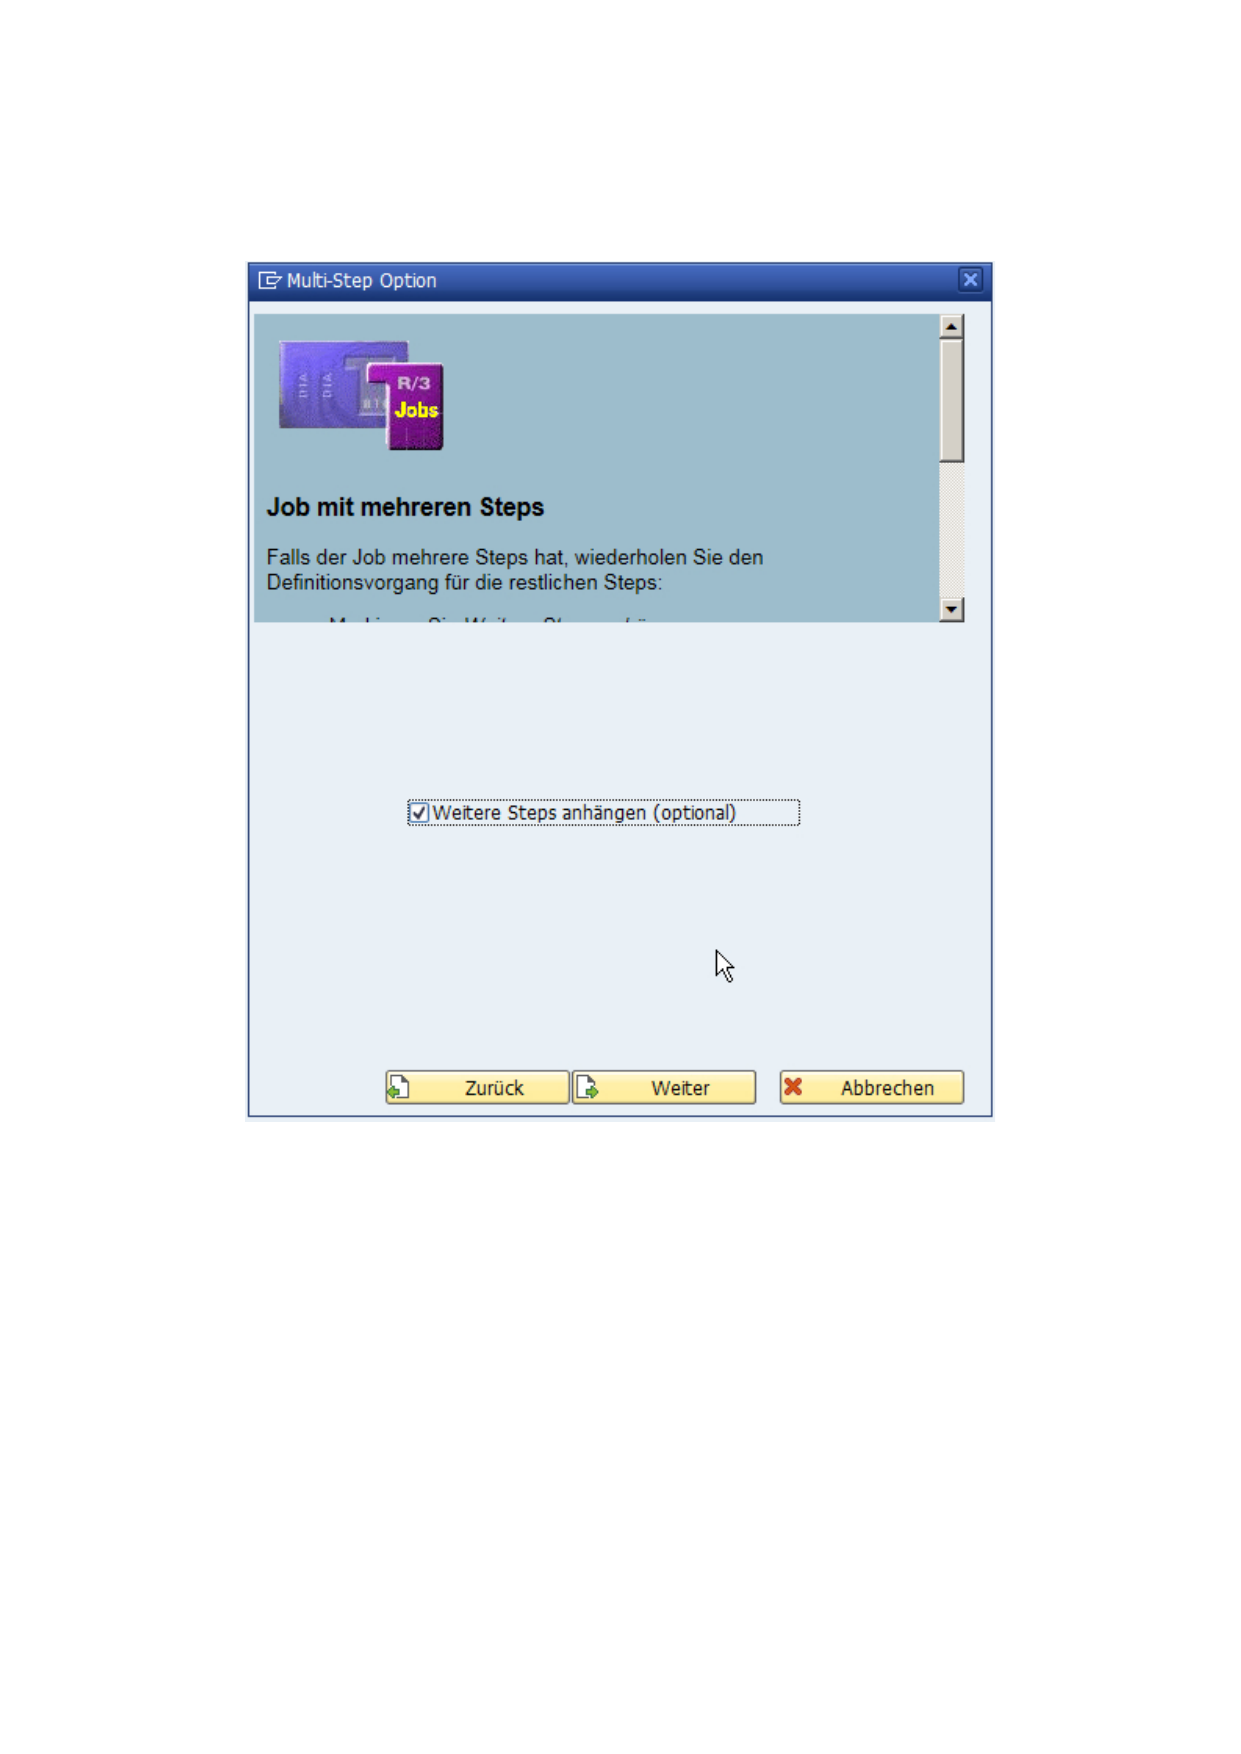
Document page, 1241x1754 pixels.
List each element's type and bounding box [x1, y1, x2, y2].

picture [245, 261, 995, 1122]
